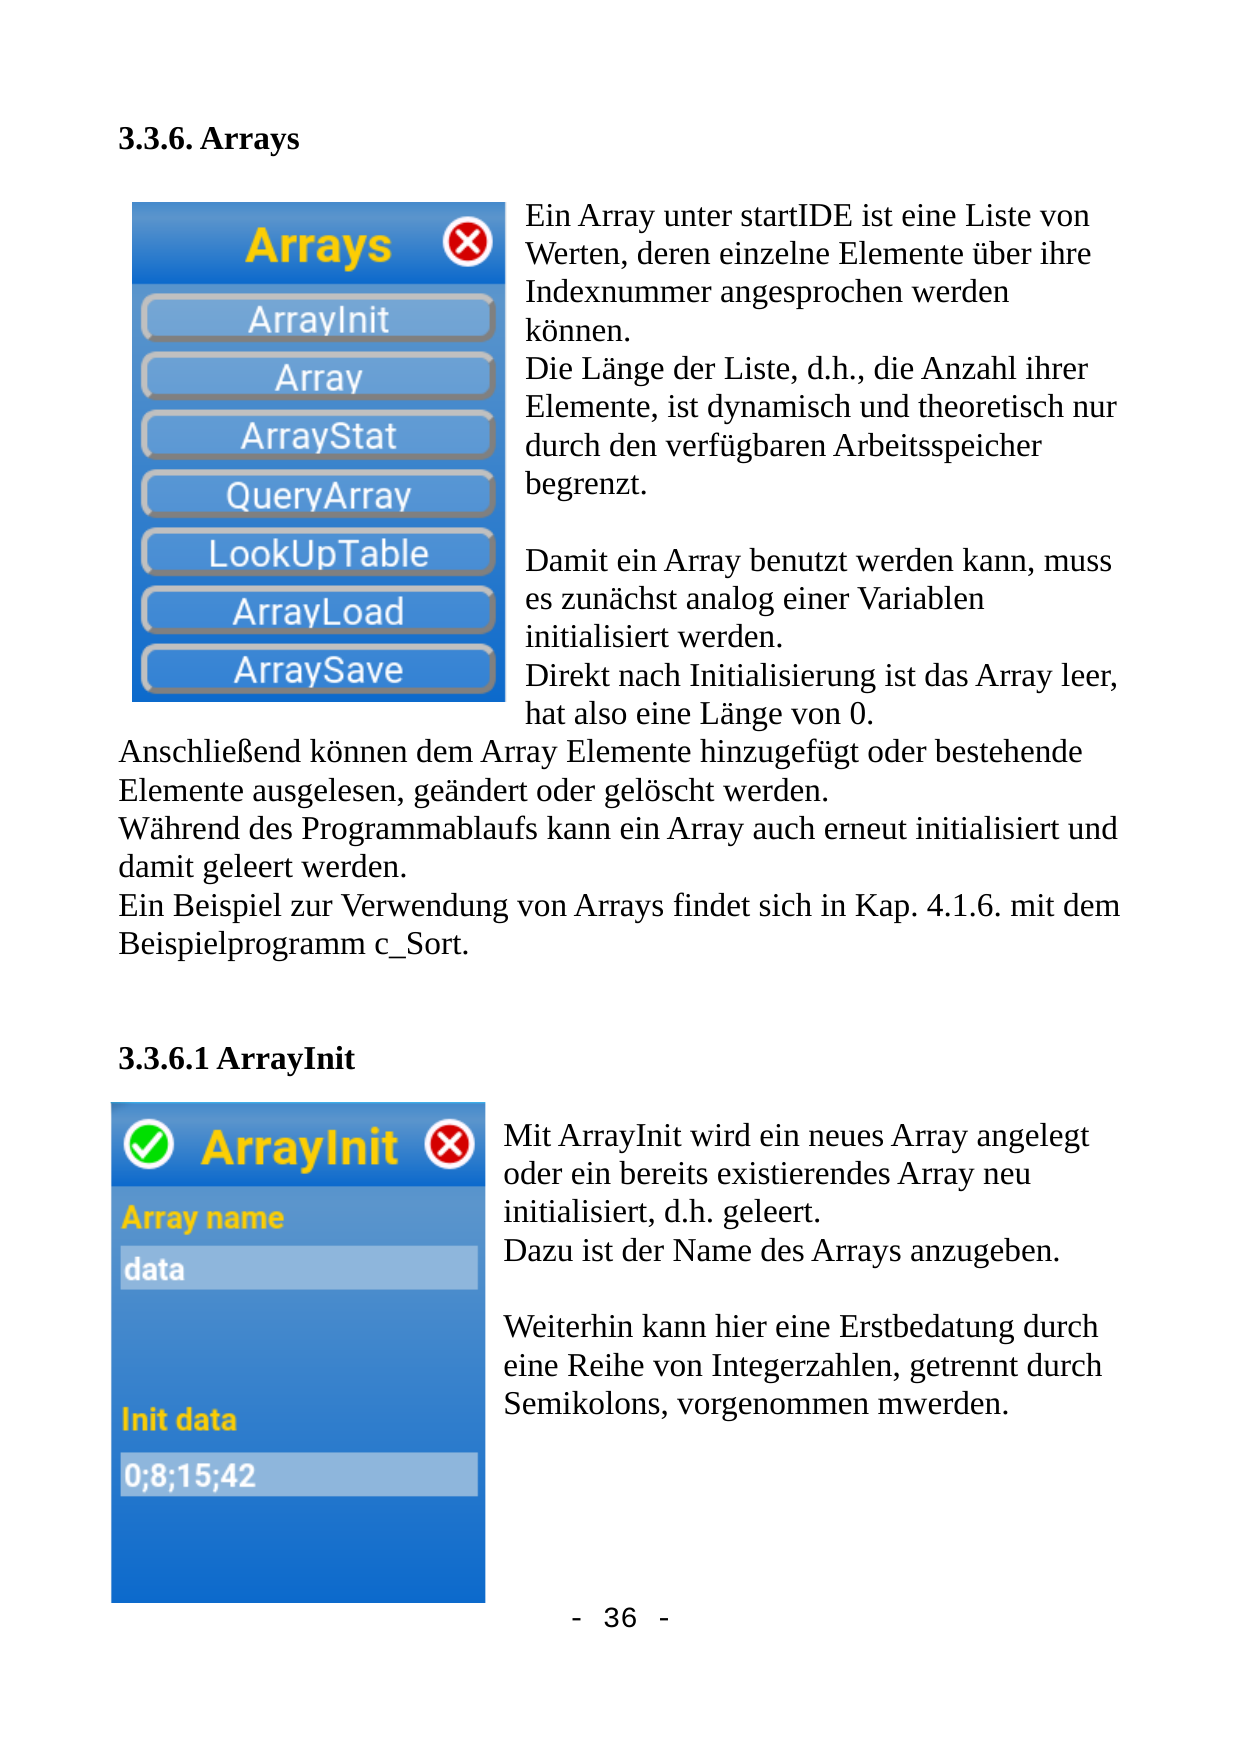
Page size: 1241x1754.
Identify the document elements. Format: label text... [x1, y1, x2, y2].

text Mit ArrayInit wird ein neues Array angelegt oder ein bereits existierendes Array neu initialisiert, d.h. geleert. [486, 1115, 1122, 1230]
text Während des Programmablaufs kann ein Array auch erneut initialisiert und damit geleert werden. [118, 808, 1122, 885]
text Anschließend können dem Array Elemente hinzugefügt oder bestehende Elemente ausgelesen, geändert oder gelöscht werden. [118, 731, 1122, 808]
text Weiterhin kann hier eine Erstbedatung durch eine Reihe von Integerzahlen, getrennt durch Semikolons, vorgenommen mwerden. [486, 1306, 1122, 1421]
text Damit ein Array benutzt werden kann, muss es zunächst analog einer Variablen initialisiert werden. [507, 540, 1122, 655]
text Die Länge der Liste, d.h., die Anzahl ihrer Elemente, ist dynamisch und theoretisch nur durch den verfügbaren Arbeitsspeicher begrenzt. [507, 348, 1122, 501]
text Direkt nach Initialisierung ist das Array leer, hat also eine Länge von 0. [118, 655, 1122, 731]
picture [132, 202, 507, 702]
text 3.3.6.1 ArrayInit [118, 1038, 1122, 1076]
text Ein Array unter startIDE ist eine Liste von Werten, deren einzelne Elemente über ihre Indexnummer angesprochen werden können. [118, 195, 1122, 348]
text 3.3.6. Arrays [118, 118, 1122, 156]
text Dazu ist der Name des Arrays anzugeben. [486, 1230, 1122, 1268]
text Ein Beispiel zur Verwendung von Arrays findet sich in Kap. 4.1.6. mit dem Beispielprogramm c_Sort. [118, 885, 1122, 961]
picture [110, 1102, 486, 1603]
